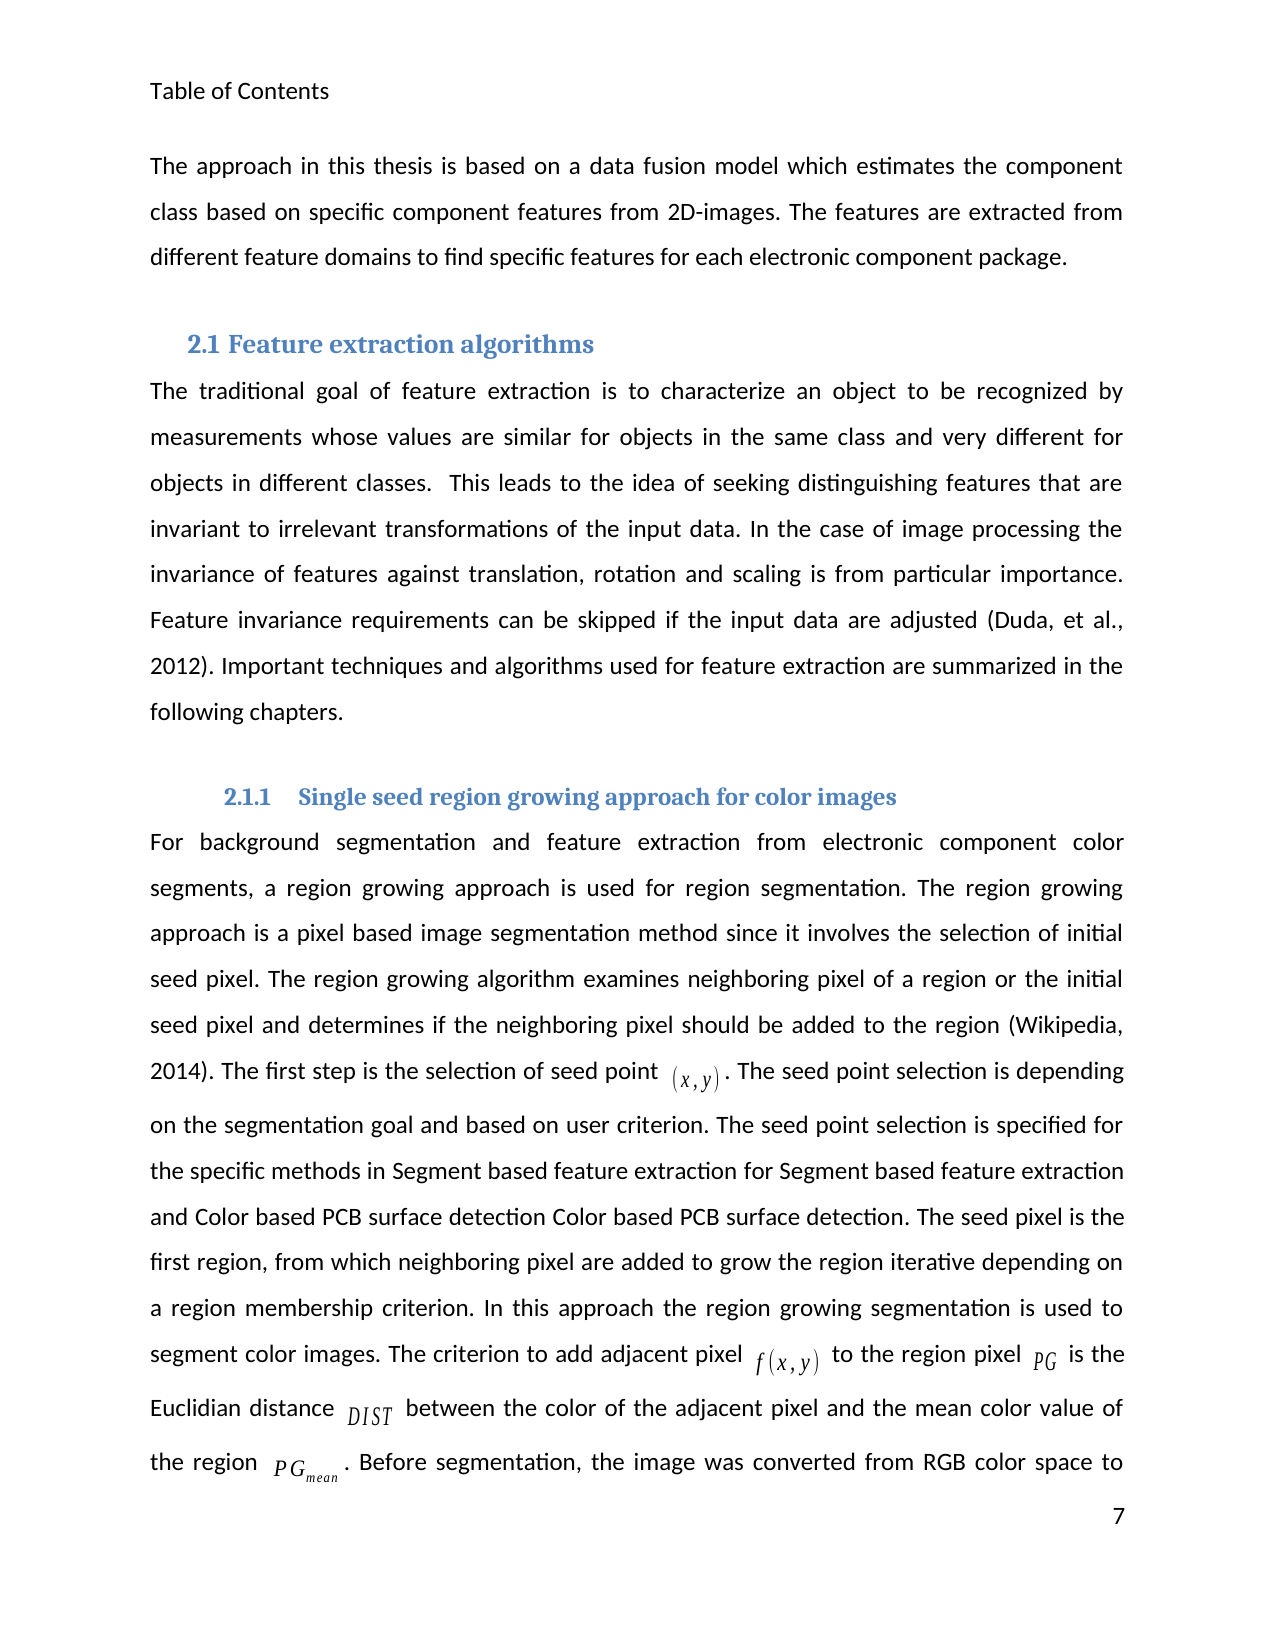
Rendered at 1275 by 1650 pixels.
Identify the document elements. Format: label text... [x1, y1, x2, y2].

text The approach in this thesis is based on a data fusion model which estimates the component class based on specific component features from 2D-images. The features are extracted from different feature domains to find specific features for each electronic component package. [150, 150, 1125, 272]
subtitle Feature extraction algorithms [187, 329, 1125, 360]
subtitle Single seed region growing approach for color images [224, 783, 1125, 812]
text For background segmentation and feature extraction from electronic component color segments, a region growing approach is used for region segmentation. The region growing approach is a pixel based image segmentation method since it involves the selection of initial seed pixel. The region growing algorithm examines neighboring pixel of a region or the initial seed pixel and determines if the neighboring pixel should be added to the region (Wikipedia, 2014). The first step is the selection of seed point. The seed point selection is depending on the segmentation goal and based on user criterion. The seed point selection is specified for the specific methods in Segment based feature extraction for Segment based feature extraction and Color based PCB surface detection Color based PCB surface detection. The seed pixel is the first region, from which neighboring pixel are added to grow the region iterative depending on a region membership criterion. In this approach the region growing segmentation is used to segment color images. The criterion to add adjacent pixel to the region pixel is the Euclidian distance between the color of the adjacent pixel and the mean color value of the region. Before segmentation, the image was converted from RGB color space to HSV color space and the gray scaled values in the three channels where linear scaled between 0 and 1. [150, 826, 1125, 1486]
text The traditional goal of feature extraction is to characterize an object to be recognized by measurements whose values are similar for objects in the same class and very different for objects in different classes. This leads to the idea of seeking distinguishing features that are invariant to irrelevant transformations of the input data. In the case of image processing the invariance of features against translation, rotation and scaling is from particular importance. Feature invariance requirements can be skipped if the input data are adjusted (Duda, et al., 2012). Important techniques and algorithms used for feature extraction are summarized in the following chapters. [150, 376, 1125, 726]
